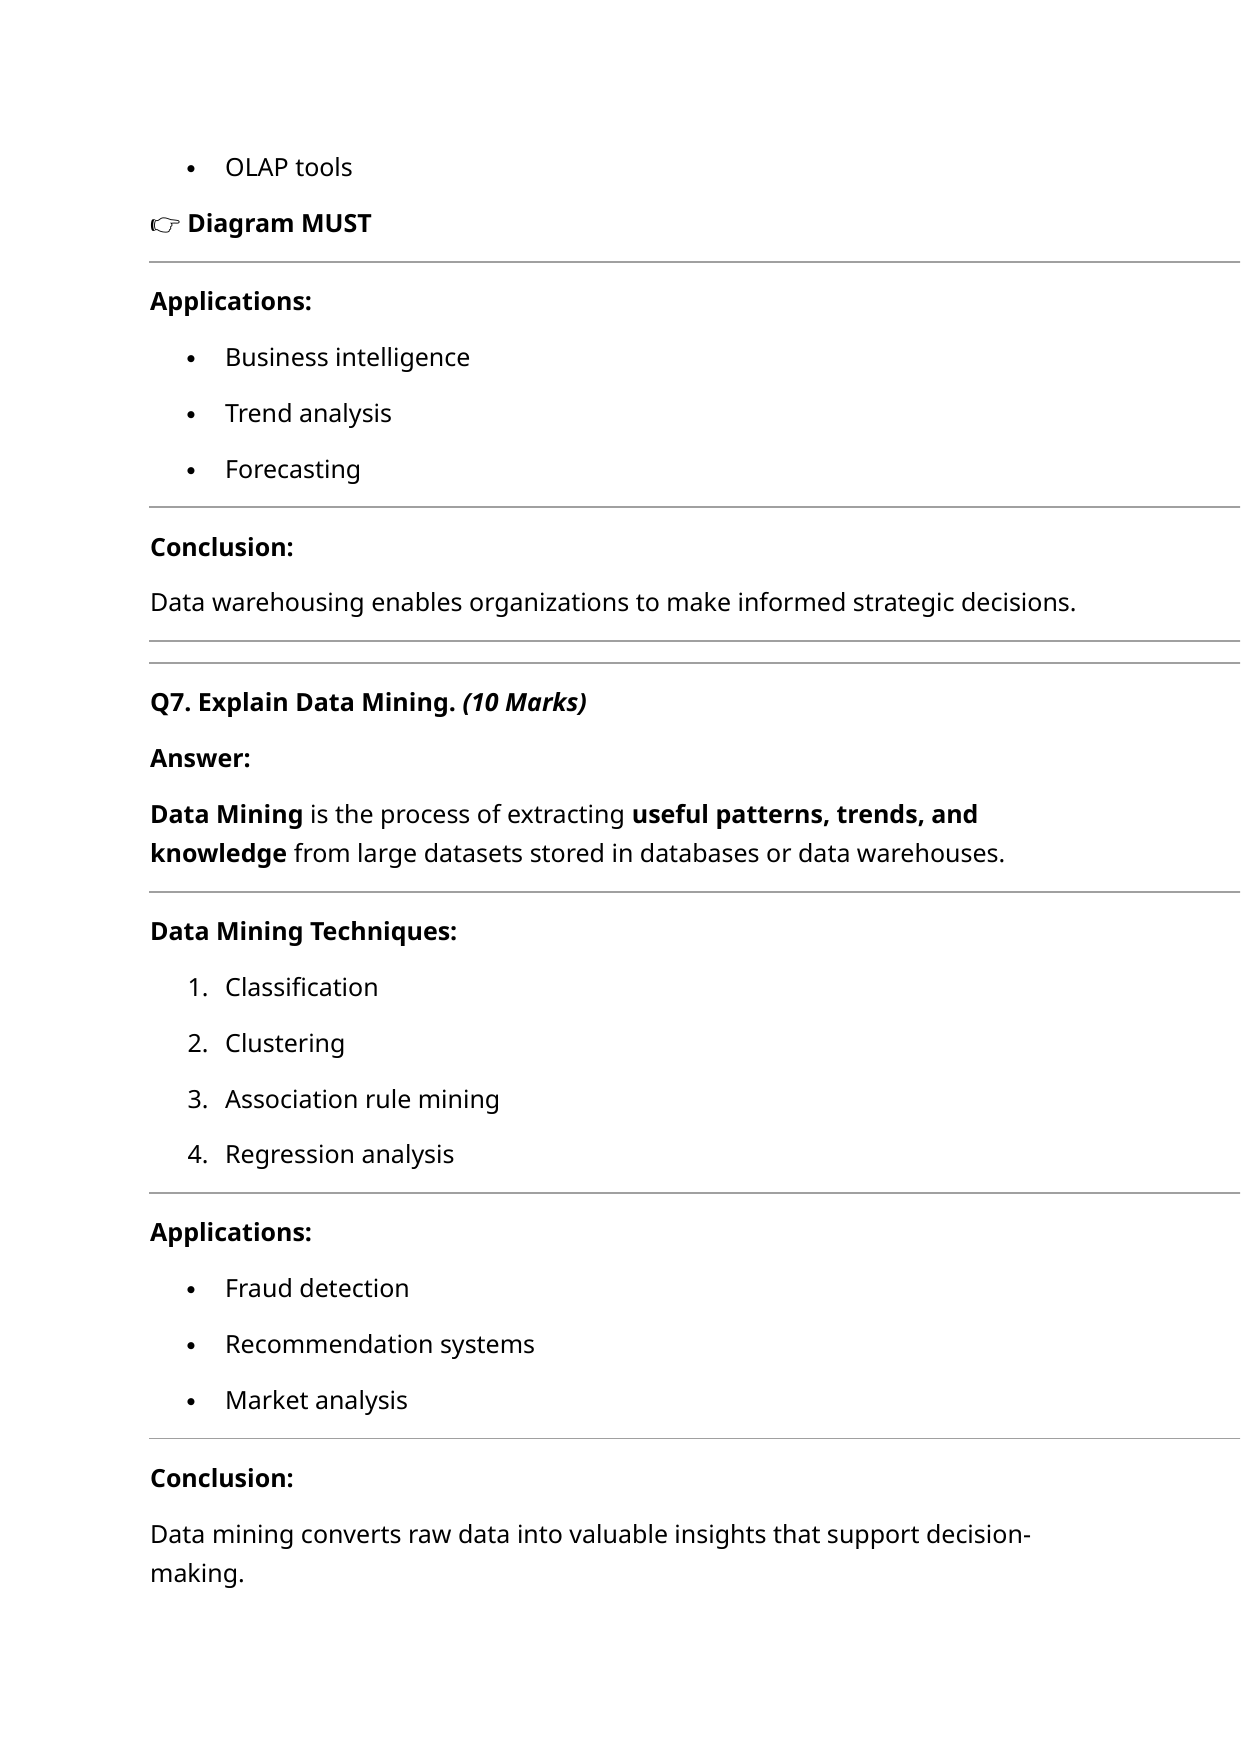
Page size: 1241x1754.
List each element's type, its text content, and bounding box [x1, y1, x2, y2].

list Fraud detection [187, 1271, 1090, 1305]
list Market analysis [187, 1382, 1090, 1417]
list Trend analysis [187, 395, 1090, 429]
list Association rule mining [187, 1081, 1090, 1115]
list Business intelligence [187, 339, 1090, 374]
text 👉 Diagram MUST [150, 206, 1090, 240]
text Applications: [150, 1215, 1090, 1249]
text Conclusion: [150, 1460, 1090, 1494]
list Clustering [187, 1025, 1090, 1059]
text Data warehousing enables organizations to make informed strategic decisions. [150, 585, 1090, 619]
list Regression analysis [187, 1137, 1090, 1171]
text Q7. Explain Data Mining. (10 Marks) [150, 685, 1090, 719]
list OLAP tools [187, 150, 1090, 184]
list Classification [187, 969, 1090, 1004]
list Forecasting [187, 451, 1090, 485]
text Answer: [150, 741, 1090, 775]
text Data Mining Techniques: [150, 914, 1090, 948]
text Applications: [150, 284, 1090, 318]
list Recommendation systems [187, 1327, 1090, 1361]
text Conclusion: [150, 529, 1090, 563]
text Data mining converts raw data into valuable insights that support decision-making. [150, 1516, 1090, 1589]
text Data Mining is the process of extracting useful patterns, trends, and knowledge from large datasets stored in databases or data warehouses. [150, 797, 1090, 870]
